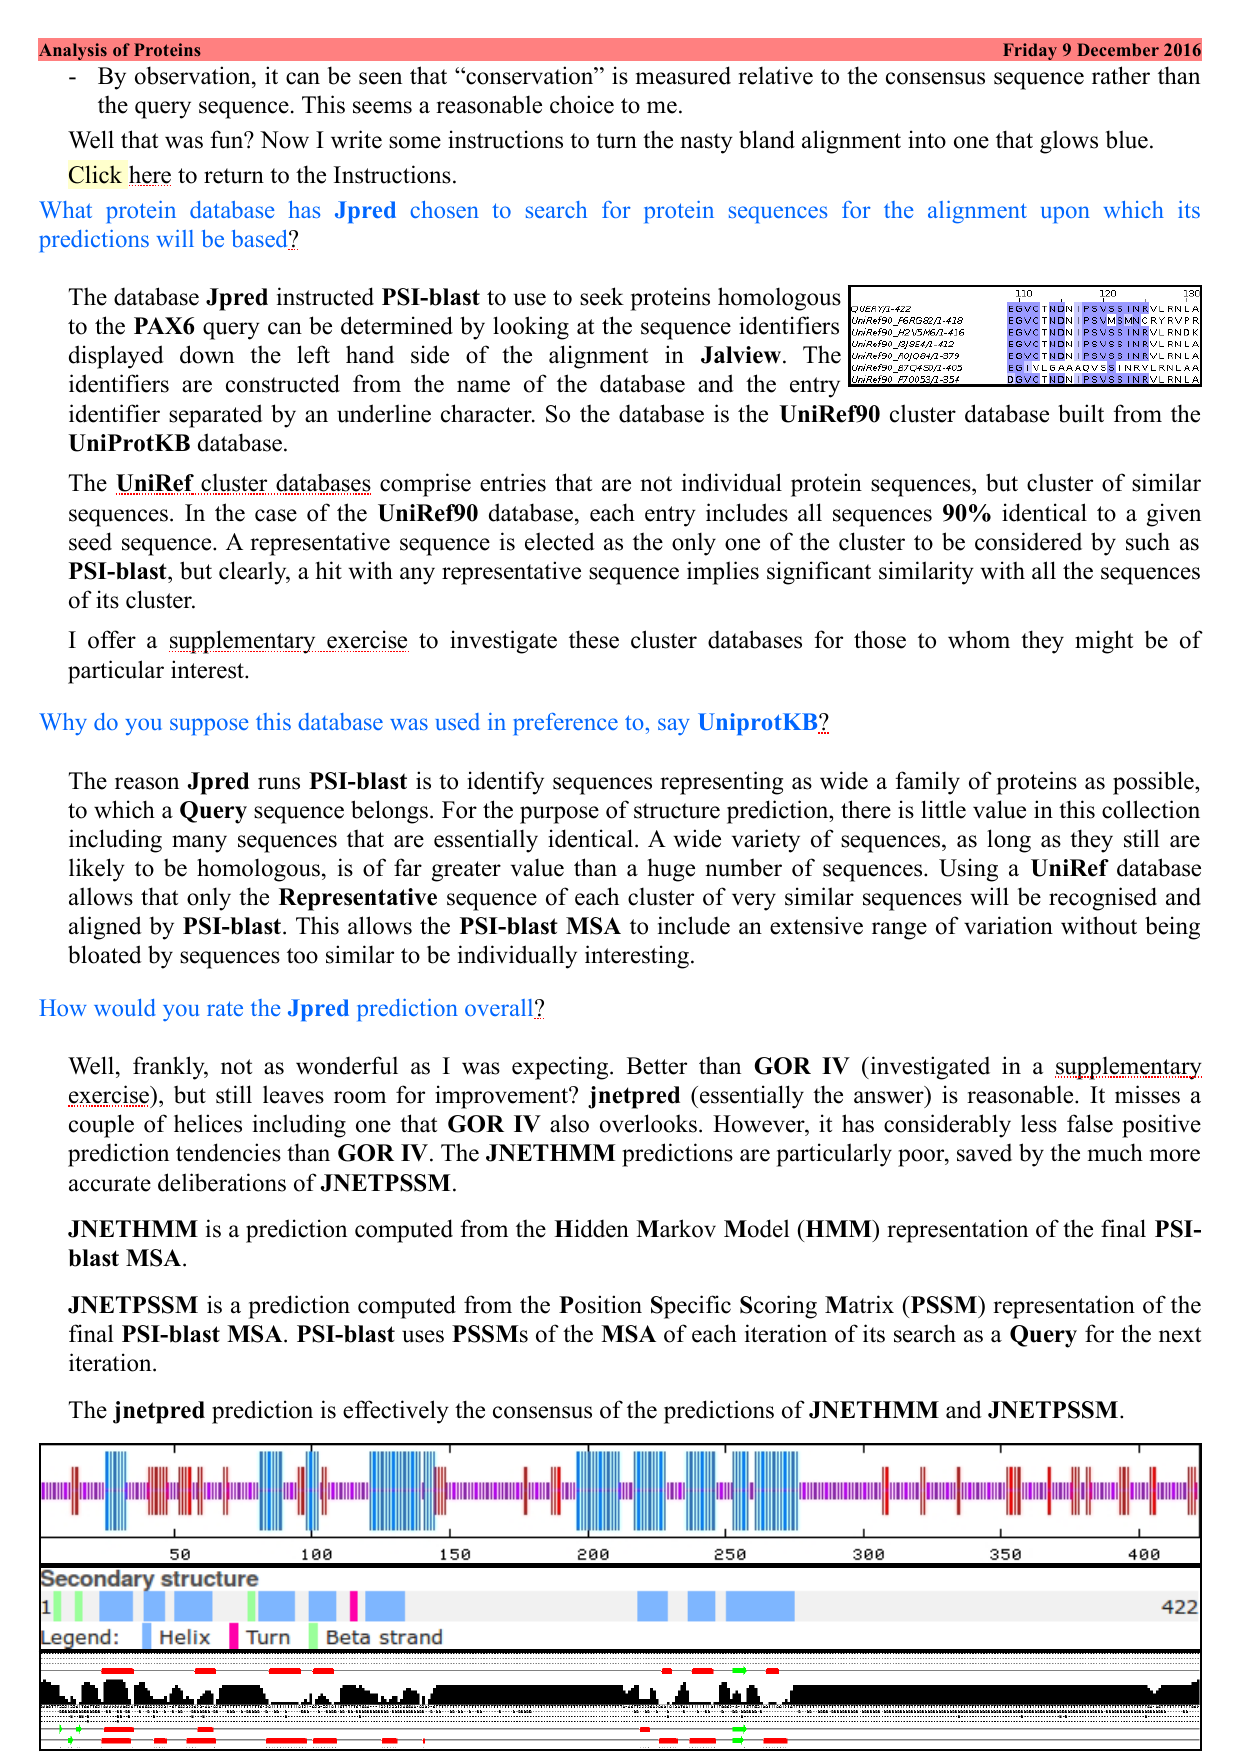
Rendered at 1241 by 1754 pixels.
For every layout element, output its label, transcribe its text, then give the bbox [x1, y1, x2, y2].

text The UniRef cluster databases comprise entries that are not individual protein sequences, but cluster of similar sequences. In the case of the UniRef90 database, each entry includes all sequences 90% identical to a given seed sequence. A representative sequence is elected as the only one of the cluster to be considered by such as PSI-blast, but clearly, a hit with any representative sequence implies significant similarity with all the sequences of its cluster. [68, 468, 1202, 614]
text What protein database has Jpred chosen to search for protein sequences for the alignment upon which its predictions will be based? [38, 194, 1202, 253]
picture [41, 1568, 1200, 1649]
picture [41, 1445, 1200, 1563]
text Well that was fun? Now I write some instructions to turn the nasty bland alignment into one that glows blue. [68, 124, 1202, 154]
text How would you rate the Jpred prediction overall? [38, 993, 1202, 1022]
text Well, frankly, not as wonderful as I was expecting. Better than GOR IV (investigated in a supplementary exercise), but still leaves room for improvement? jnetpred (essentially the answer) is reasonable. It misses a couple of helices including one that GOR IV also overlooks. However, it has considerably less false positive prediction tendencies than GOR IV. The JNETHMM predictions are particularly poor, saved by the much more accurate deliberations of JNETPSSM. [68, 1051, 1202, 1196]
text Click here to return to the Instructions. [68, 159, 1202, 189]
text JNETHMM is a prediction computed from the Hidden Markov Model (HMM) representation of the final PSI-blast MSA. [68, 1214, 1202, 1272]
text Why do you suppose this database was used in preference to, say UniprotKB? [38, 707, 1202, 736]
picture [850, 287, 1200, 384]
text - By observation, it can be seen that “conservation” is measured relative to the consensus sequence rather than the query sequence. This seems a reasonable choice to me. [68, 61, 1202, 119]
picture [41, 1653, 1200, 1749]
text The database Jpred instructed PSI-blast to use to seek proteins homologous to the PAX6 query can be determined by looking at the sequence identifiers displayed down the left hand side of the alignment in Jalview. The identifiers are constructed from the name of the database and the entry identifier separated by an underline character. So the database is the UniRef90 cluster database built from the UniProtKB database. [68, 282, 1202, 457]
text The jnetpred prediction is effectively the consensus of the predictions of JNETHMM and JNETPSSM. [68, 1395, 1202, 1424]
text JNETPSSM is a prediction computed from the Position Specific Scoring Matrix (PSSM) representation of the final PSI-blast MSA. PSI-blast uses PSSMs of the MSA of each iteration of its search as a Query for the next iteration. [68, 1290, 1202, 1377]
text The reason Jpred runs PSI-blast is to identify sequences representing as wide a family of proteins as possible, to which a Query sequence belongs. For the purpose of structure prediction, there is little value in this collection including many sequences that are essentially identical. A wide variety of sequences, as long as they still are likely to be homologous, is of far greater value than a huge number of sequences. Using a UniRef database allows that only the Representative sequence of each cluster of very similar sequences will be recognised and aligned by PSI-blast. This allows the PSI-blast MSA to include an extensive range of variation without being bloated by sequences too similar to be individually interesting. [68, 766, 1202, 969]
text I offer a supplementary exercise to investigate these cluster databases for those to whom they might be of particular interest. [68, 625, 1202, 683]
